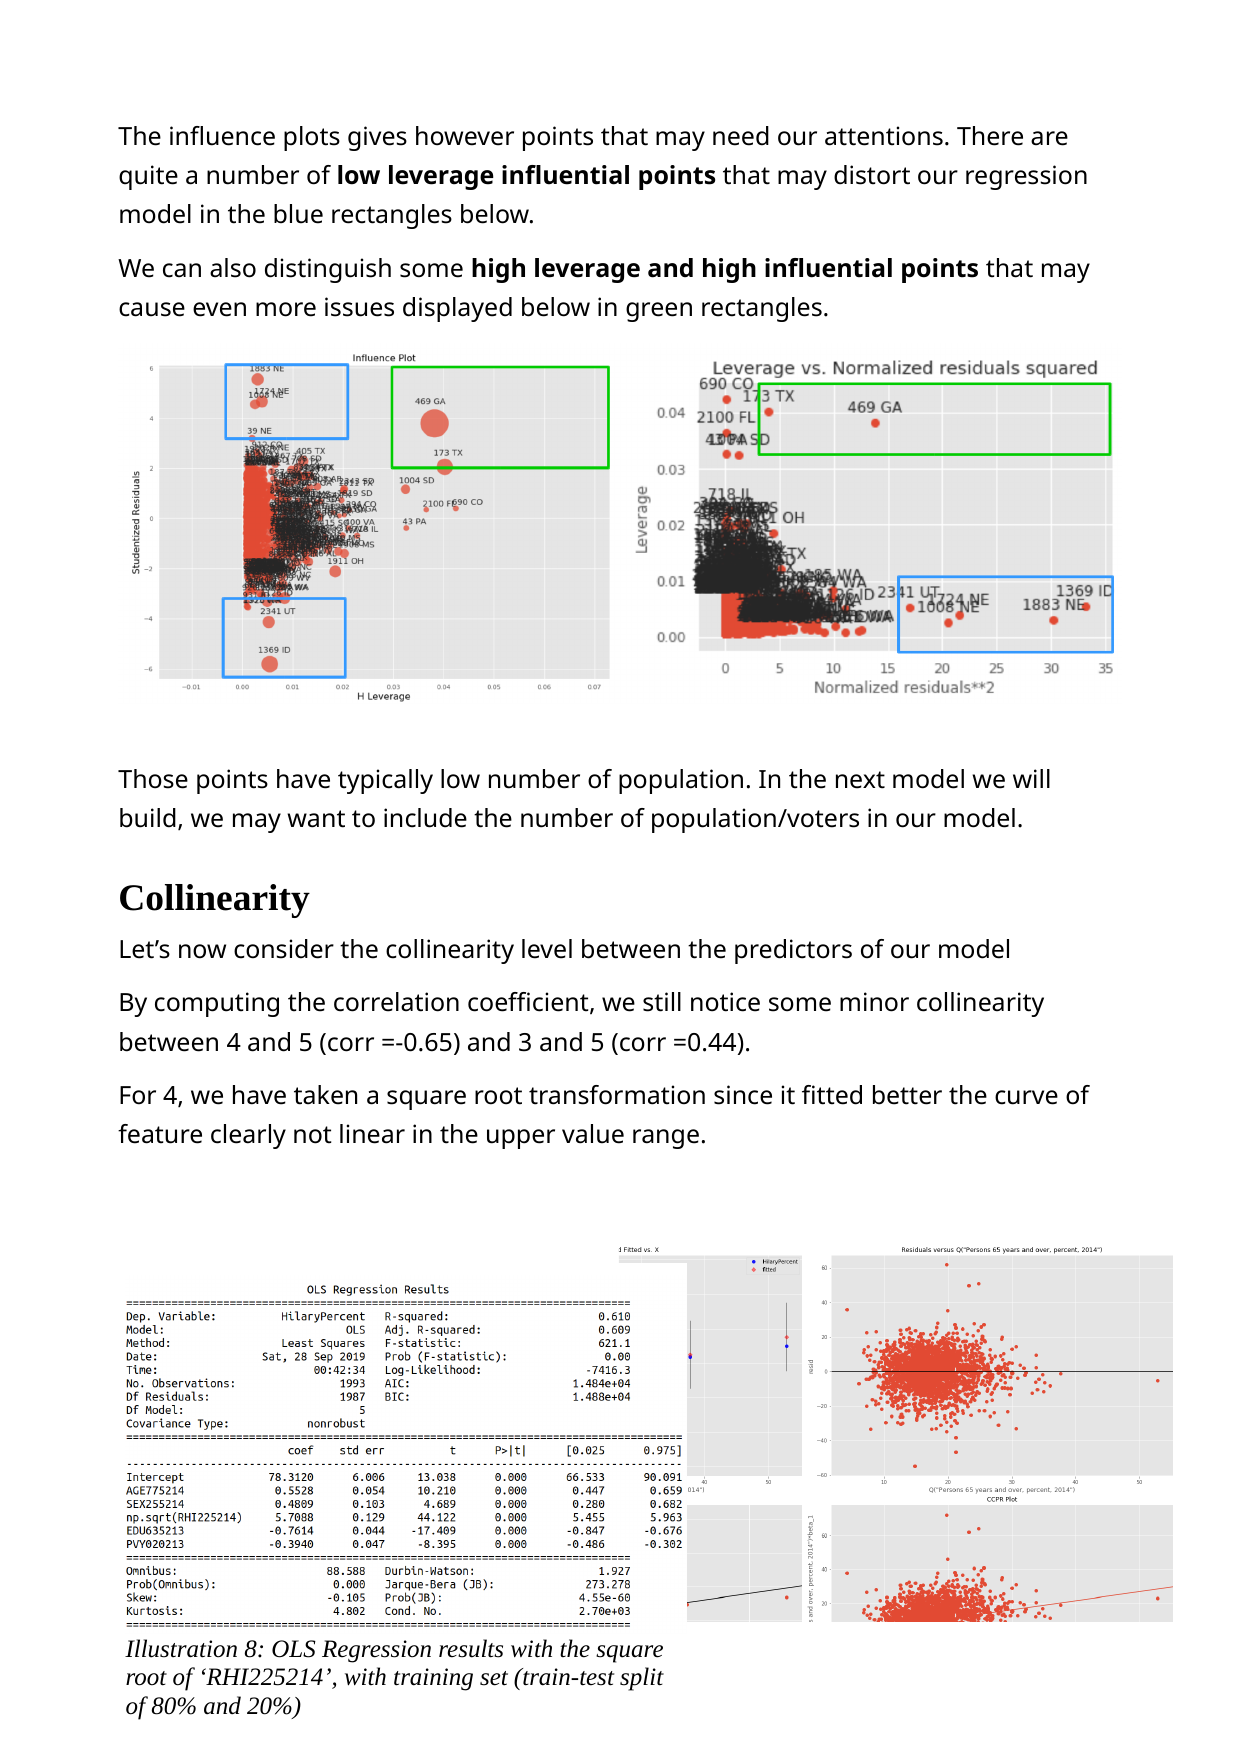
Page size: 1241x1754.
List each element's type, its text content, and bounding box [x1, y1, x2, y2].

text Those points have typically low number of population. In the next model we will build, we may want to include the number of population/voters in our model. [118, 762, 1122, 835]
picture [125, 1220, 1176, 1634]
picture [118, 343, 1123, 704]
text We can also distinguish some high leverage and high influential points that may cause even more issues displayed below in green rectangles. [118, 250, 1122, 323]
text By computing the correlation coefficient, we still notice some minor collinearity between 4 and 5 (corr =-0.65) and 3 and 5 (corr =0.44). [118, 985, 1122, 1058]
text Illustration 8: OLS Regression results with the square root of ‘RHI225214’, with training set (train-test split of 80% and 20%) [125, 1634, 687, 1720]
subtitle Collinearity [118, 876, 1122, 919]
text Let’s now consider the collinearity level between the predictors of our model [118, 931, 1122, 965]
text For 4, we have taken a square root transformation since it fitted better the curve of feature clearly not linear in the upper value range. [118, 1078, 1122, 1151]
text The influence plots gives however points that may need our attentions. There are quite a number of low leverage influential points that may distort our regression model in the blue rectangles below. [118, 118, 1122, 231]
